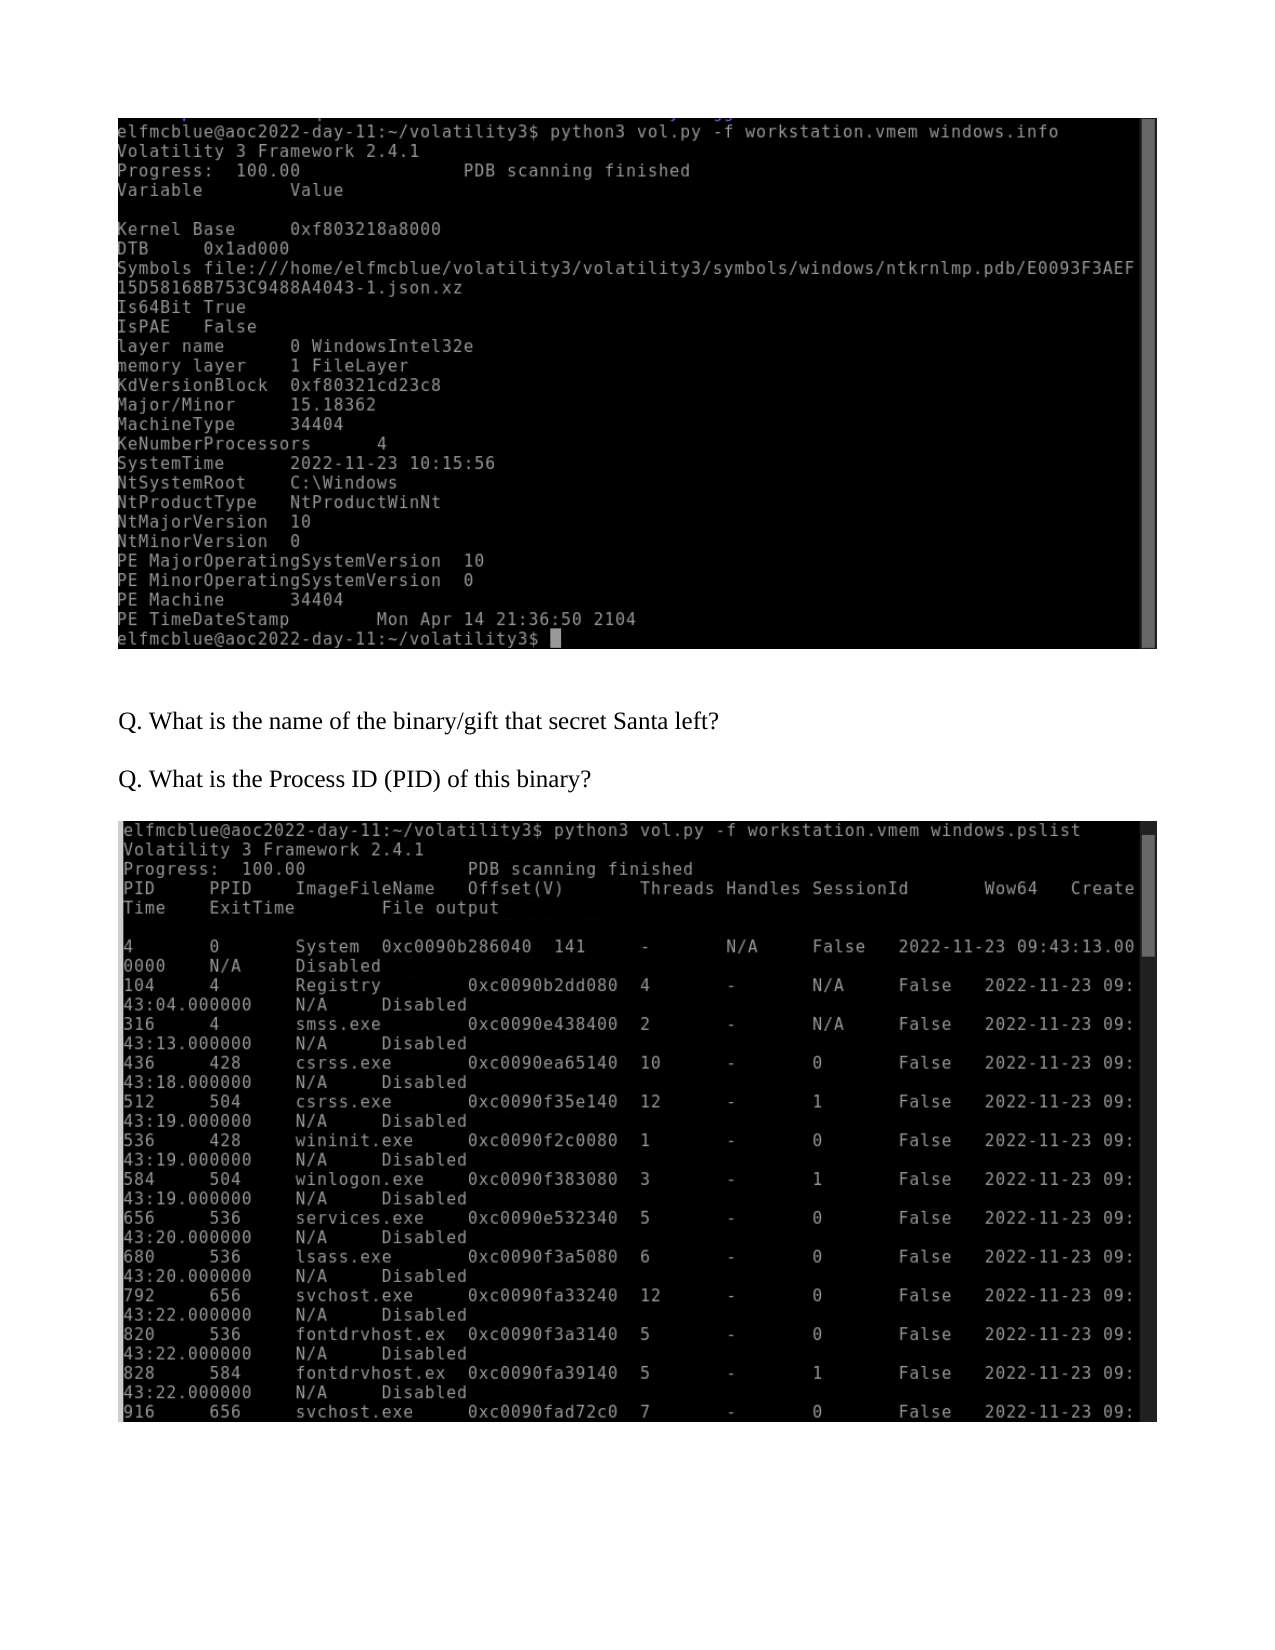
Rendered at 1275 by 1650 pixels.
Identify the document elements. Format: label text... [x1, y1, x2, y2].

text Q. What is the name of the binary/gift that secret Santa left? [118, 706, 1157, 735]
text Q. What is the Process ID (PID) of this binary? [118, 764, 1157, 793]
picture [118, 118, 1157, 649]
picture [118, 821, 1157, 1422]
